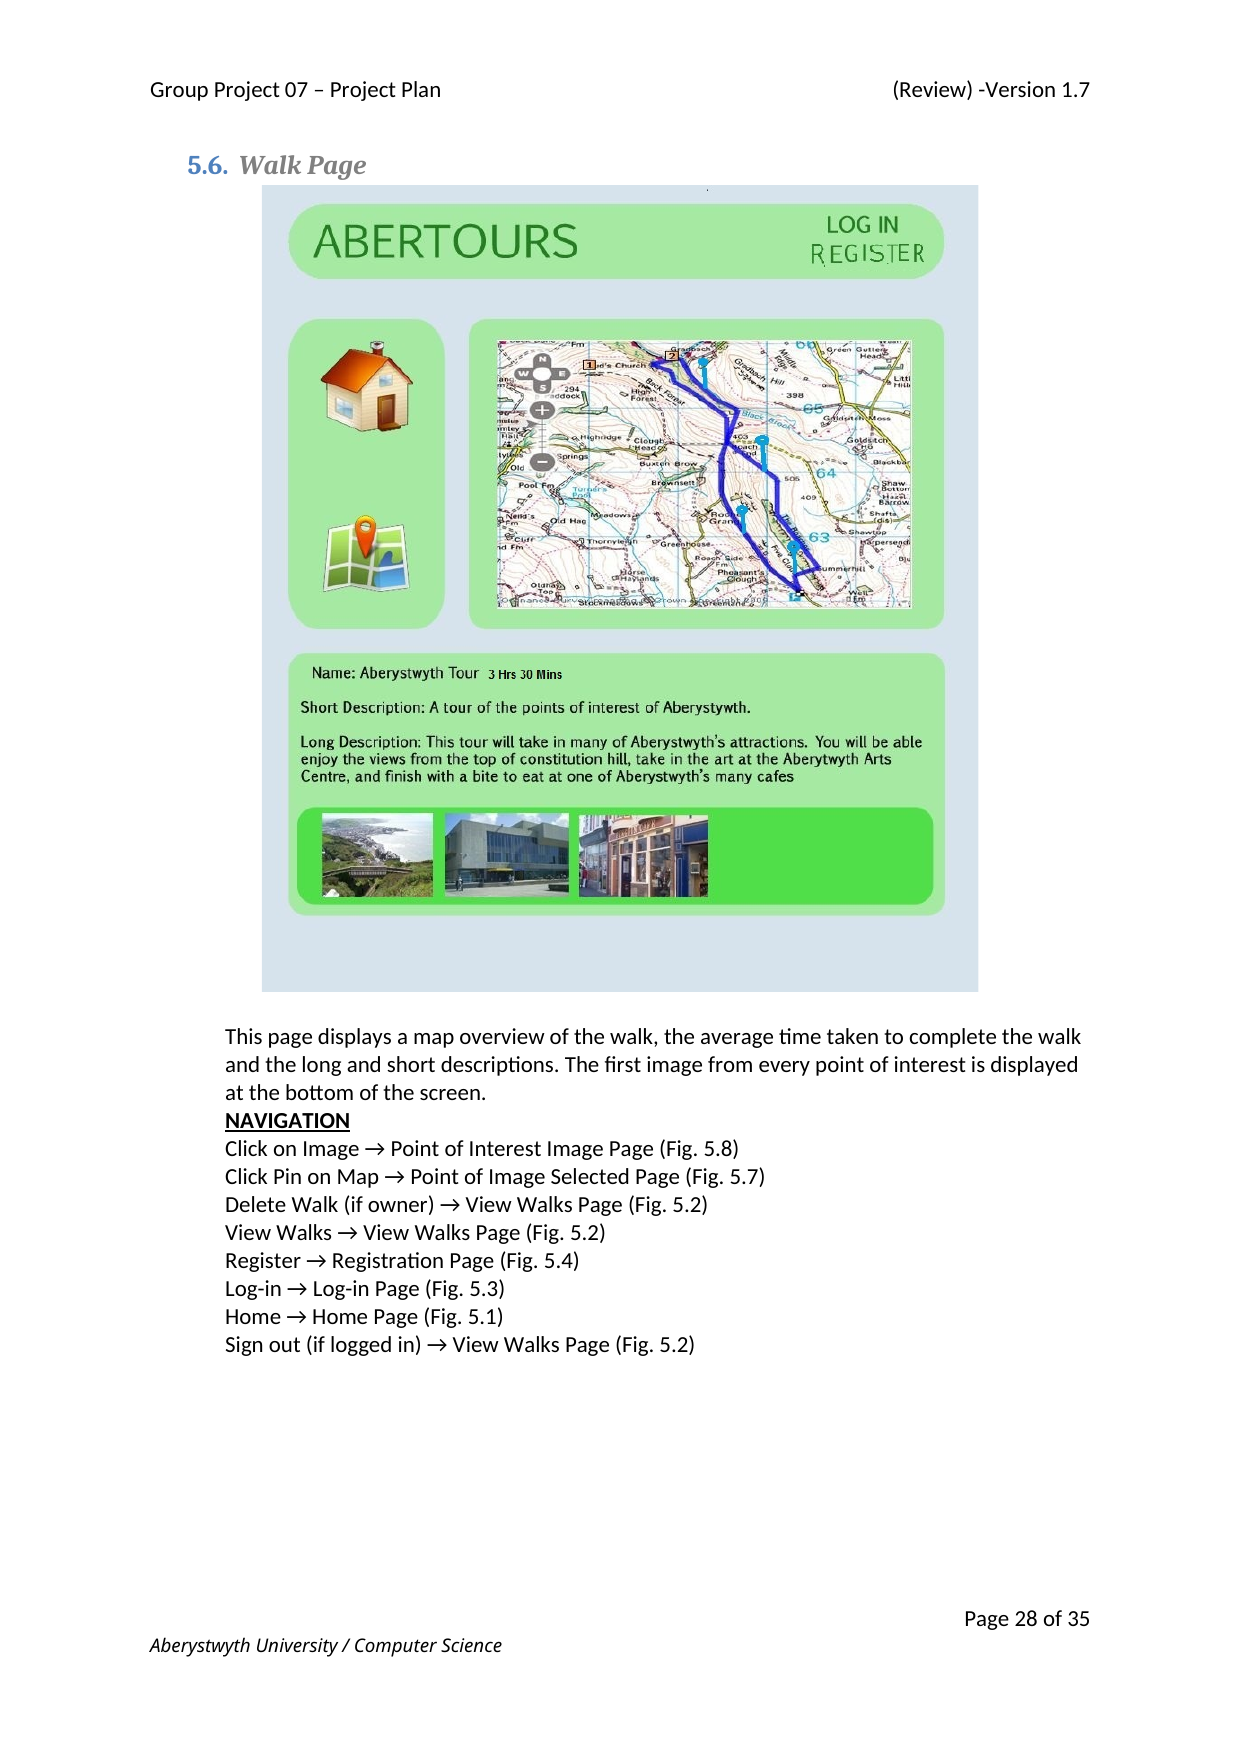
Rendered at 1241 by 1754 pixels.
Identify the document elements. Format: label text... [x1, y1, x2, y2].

text This page displays a map overview of the walk, the average time taken to complete the walk and the long and short descriptions. The first image from every point of interest is displayed at the bottom of the screen. [225, 1022, 1090, 1106]
text Home → Home Page (Fig. 5.1) [225, 1302, 1090, 1330]
text View Walks → View Walks Page (Fig. 5.2) [225, 1218, 1090, 1246]
text Click Pin on Map → Point of Image Selected Page (Fig. 5.7) [225, 1162, 1090, 1190]
text Click on Image → Point of Interest Image Page (Fig. 5.8) [225, 1134, 1090, 1162]
text Register → Registration Page (Fig. 5.4) [225, 1246, 1090, 1274]
text Log-in → Log-in Page (Fig. 5.3) [225, 1274, 1090, 1302]
text Sign out (if logged in) → View Walks Page (Fig. 5.2) [225, 1330, 1090, 1358]
text NAVIGATION [225, 1106, 1090, 1134]
text Delete Walk (if owner) → View Walks Page (Fig. 5.2) [225, 1190, 1090, 1218]
subtitle Walk Page [187, 150, 1090, 181]
